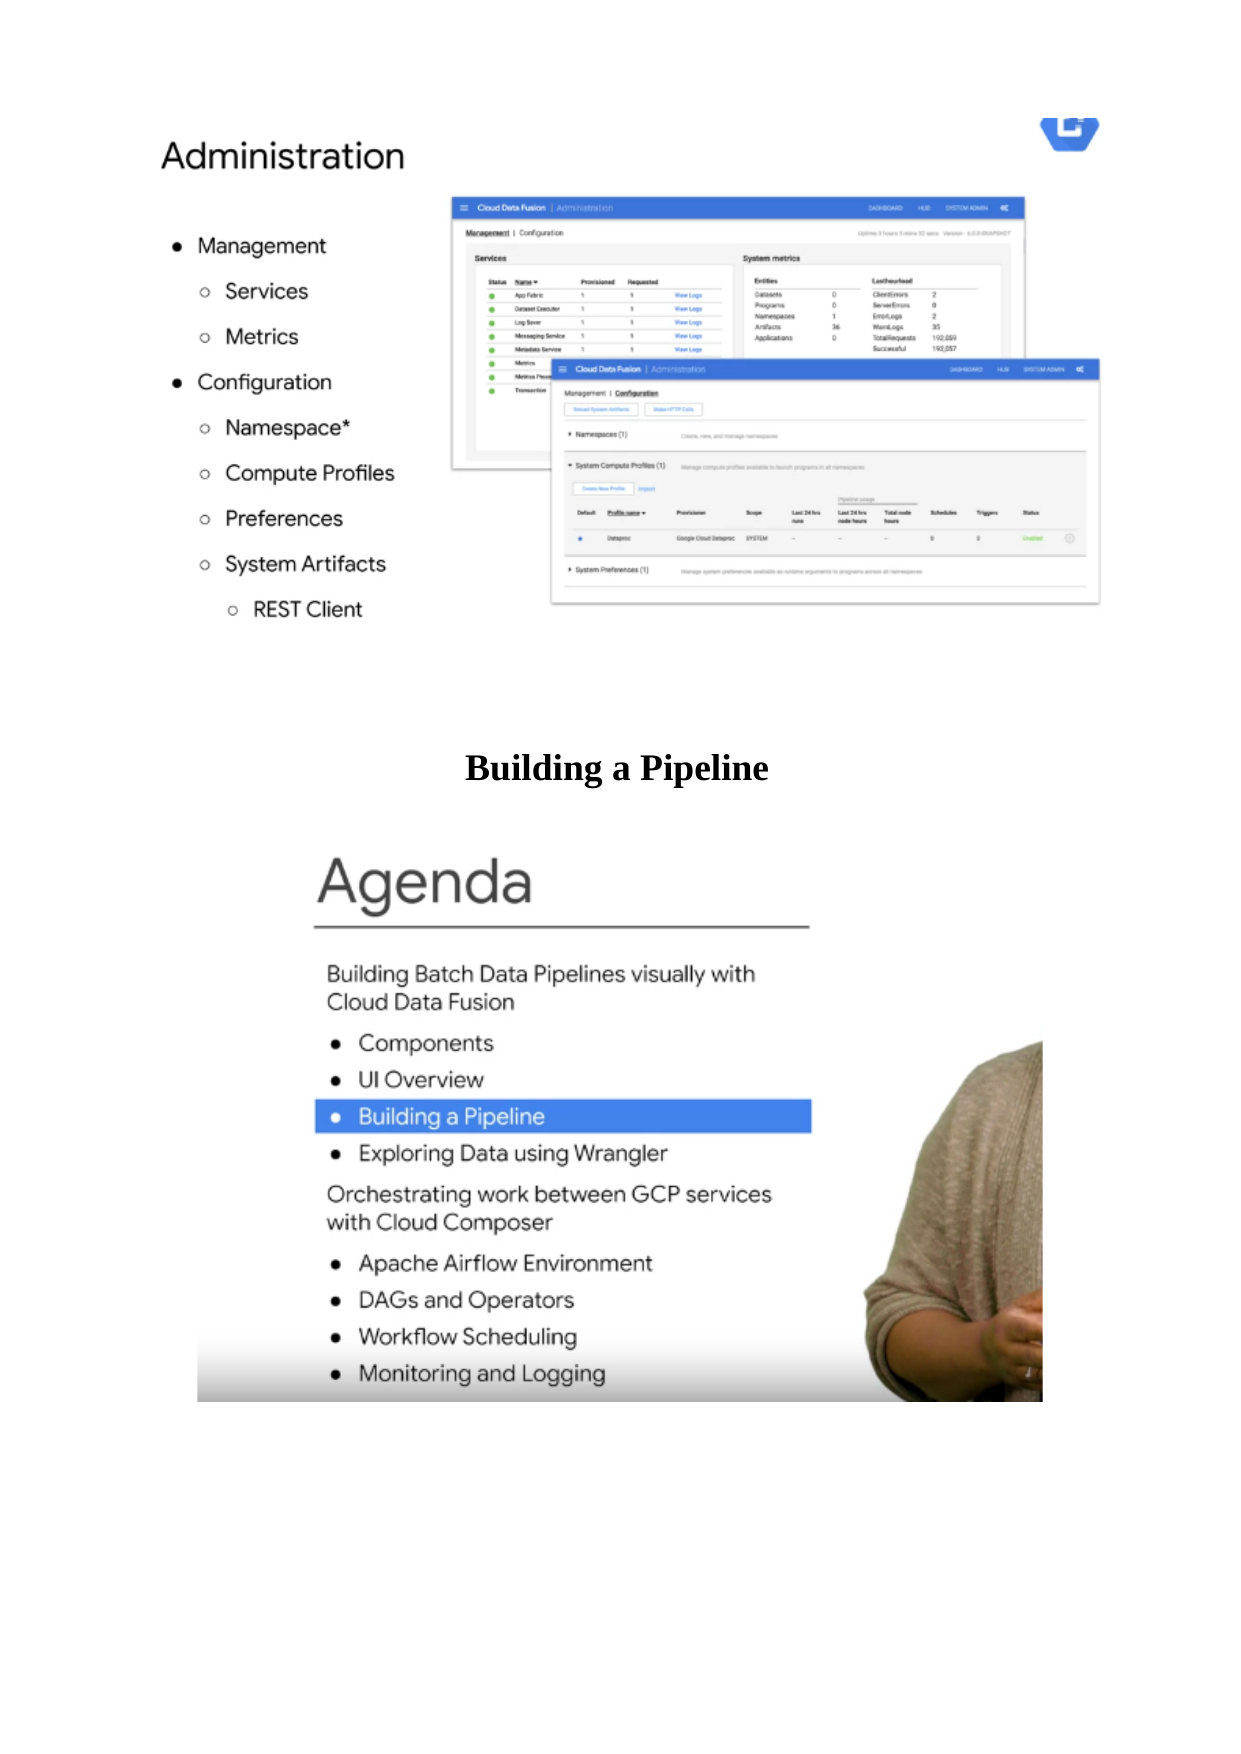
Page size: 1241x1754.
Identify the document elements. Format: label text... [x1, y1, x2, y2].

picture [118, 118, 1123, 635]
picture [197, 830, 1043, 1402]
subtitle Building a Pipeline [118, 746, 1122, 789]
